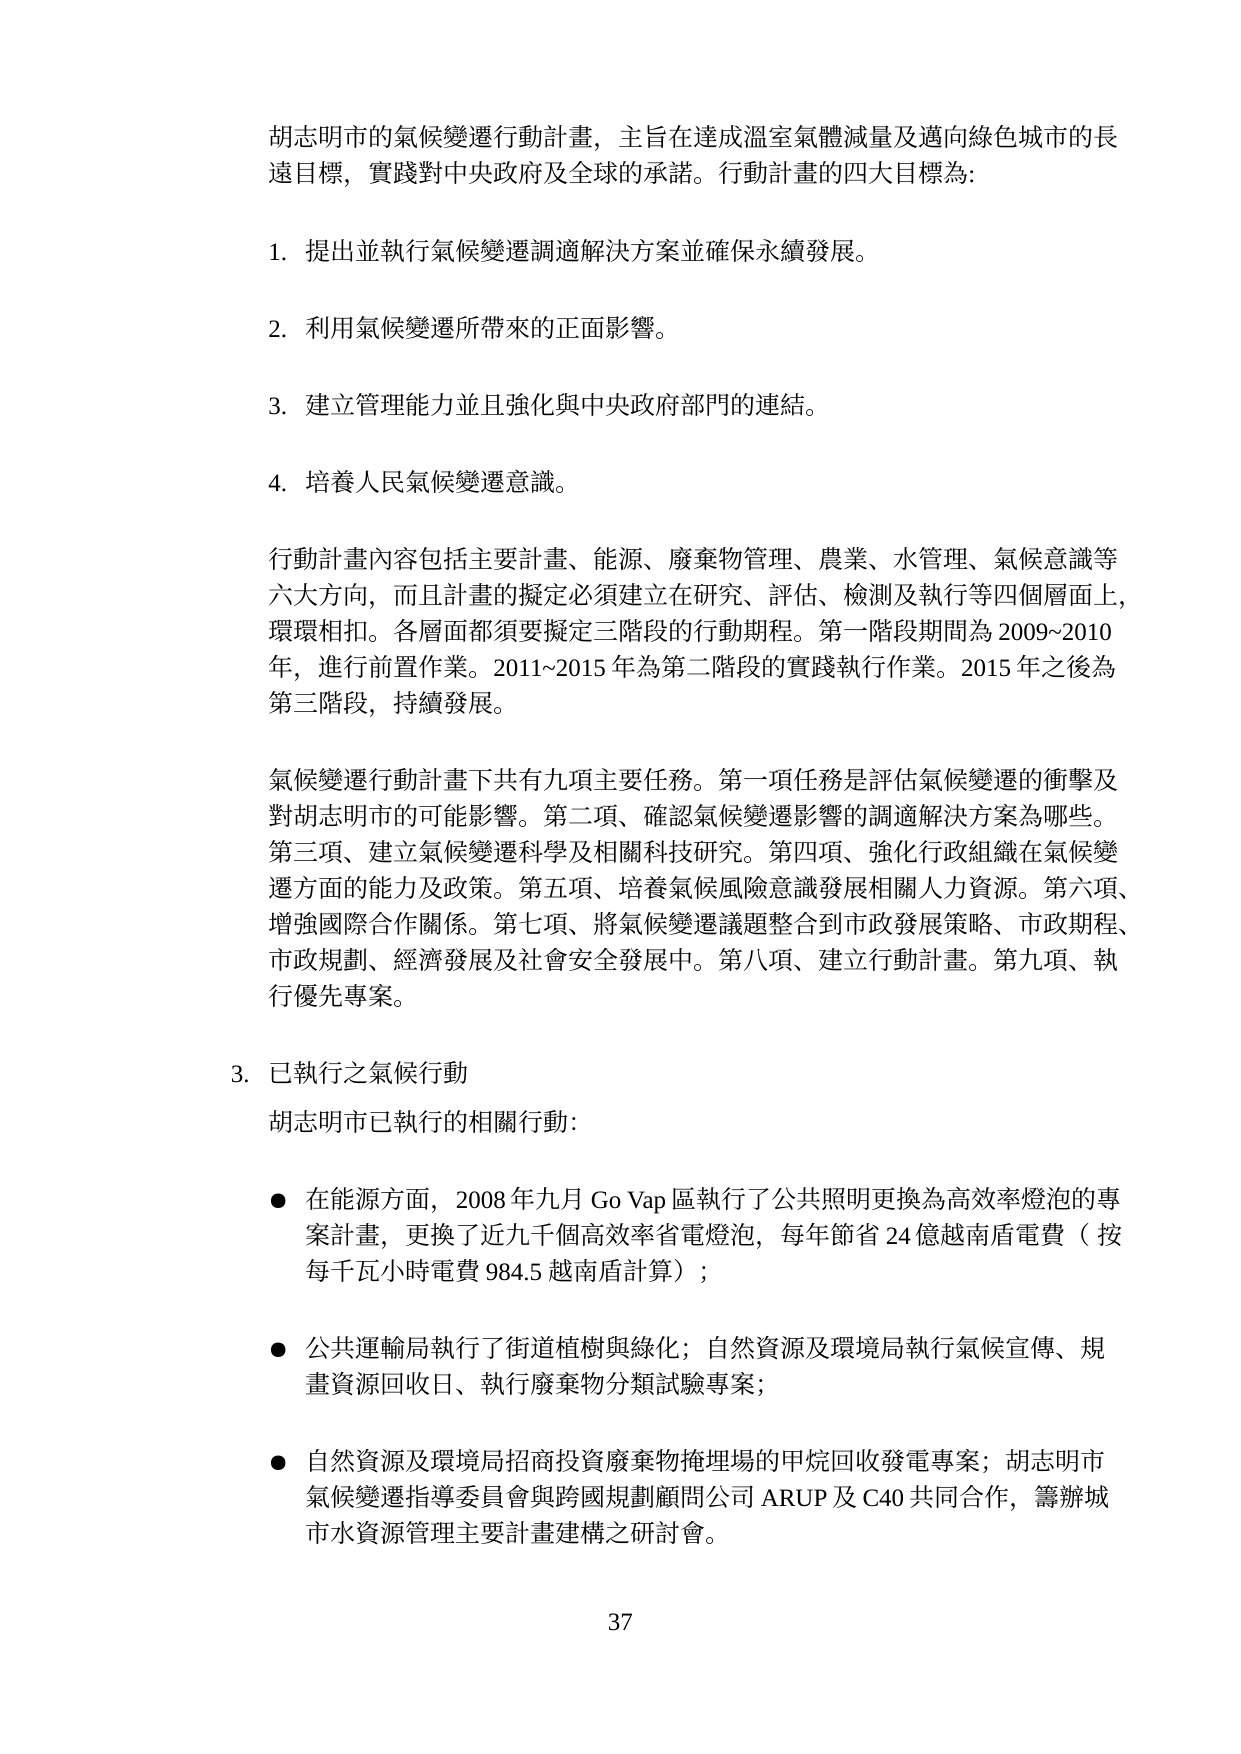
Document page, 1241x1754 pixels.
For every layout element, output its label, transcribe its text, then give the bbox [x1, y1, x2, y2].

list 建立管理能力並且強化與中央政府部門的連結。 [268, 386, 1122, 450]
list 自然資源及環境局招商投資廢棄物掩埋場的甲烷回收發電專案；胡志明市氣候變遷指導委員會與跨國規劃顧問公司ARUP及C40共同合作，籌辦城市水資源管理主要計畫建構之研討會。 [268, 1442, 1122, 1549]
list 提出並執行氣候變遷調適解決方案並確保永續發展。 [268, 231, 1122, 296]
list 在能源方面，2008年九月Go Vap區執行了公共照明更換為高效率燈泡的專案計畫，更換了近九千個高效率省電燈泡，每年節省24億越南盾電費（ 按每千瓦小時電費984.5 越南盾計算）； [268, 1179, 1122, 1316]
list 行動計畫內容包括主要計畫、能源、廢棄物管理、農業、水管理、氣候意識等六大方向，而且計畫的擬定必須建立在研究、評估、檢測及執行等四個層面上，環環相扣。各層面都須要擬定三階段的行動期程。第一階段期間為2009~2010年，進行前置作業。2011~2015年為第二階段的實踐執行作業。2015年之後為第三階段，持續發展。 [231, 540, 1122, 748]
list 已執行之氣候行動 [231, 1054, 1122, 1090]
list 利用氣候變遷所帶來的正面影響。 [268, 308, 1122, 373]
list 氣候變遷行動計畫下共有九項主要任務。第一項任務是評估氣候變遷的衝擊及對胡志明市的可能影響。第二項、確認氣候變遷影響的調適解決方案為哪些。第三項、建立氣候變遷科學及相關科技研究。第四項、強化行政組織在氣候變遷方面的能力及政策。第五項、培養氣候風險意識發展相關人力資源。第六項、增強國際合作關係。第七項、將氣候變遷議題整合到市政發展策略、市政期程、市政規劃、經濟發展及社會安全發展中。第八項、建立行動計畫。第九項、執行優先專案。 [231, 761, 1122, 1041]
list 公共運輸局執行了街道植樹與綠化；自然資源及環境局執行氣候宣傳、規畫資源回收日、執行廢棄物分類試驗專案； [268, 1328, 1122, 1429]
list 培養人民氣候變遷意識。 [268, 463, 1122, 527]
list 胡志明市已執行的相關行動： [231, 1102, 1122, 1167]
list 胡志明市的氣候變遷行動計畫，主旨在達成溫室氣體減量及邁向綠色城市的長遠目標，實踐對中央政府及全球的承諾。行動計畫的四大目標為: [231, 118, 1122, 219]
